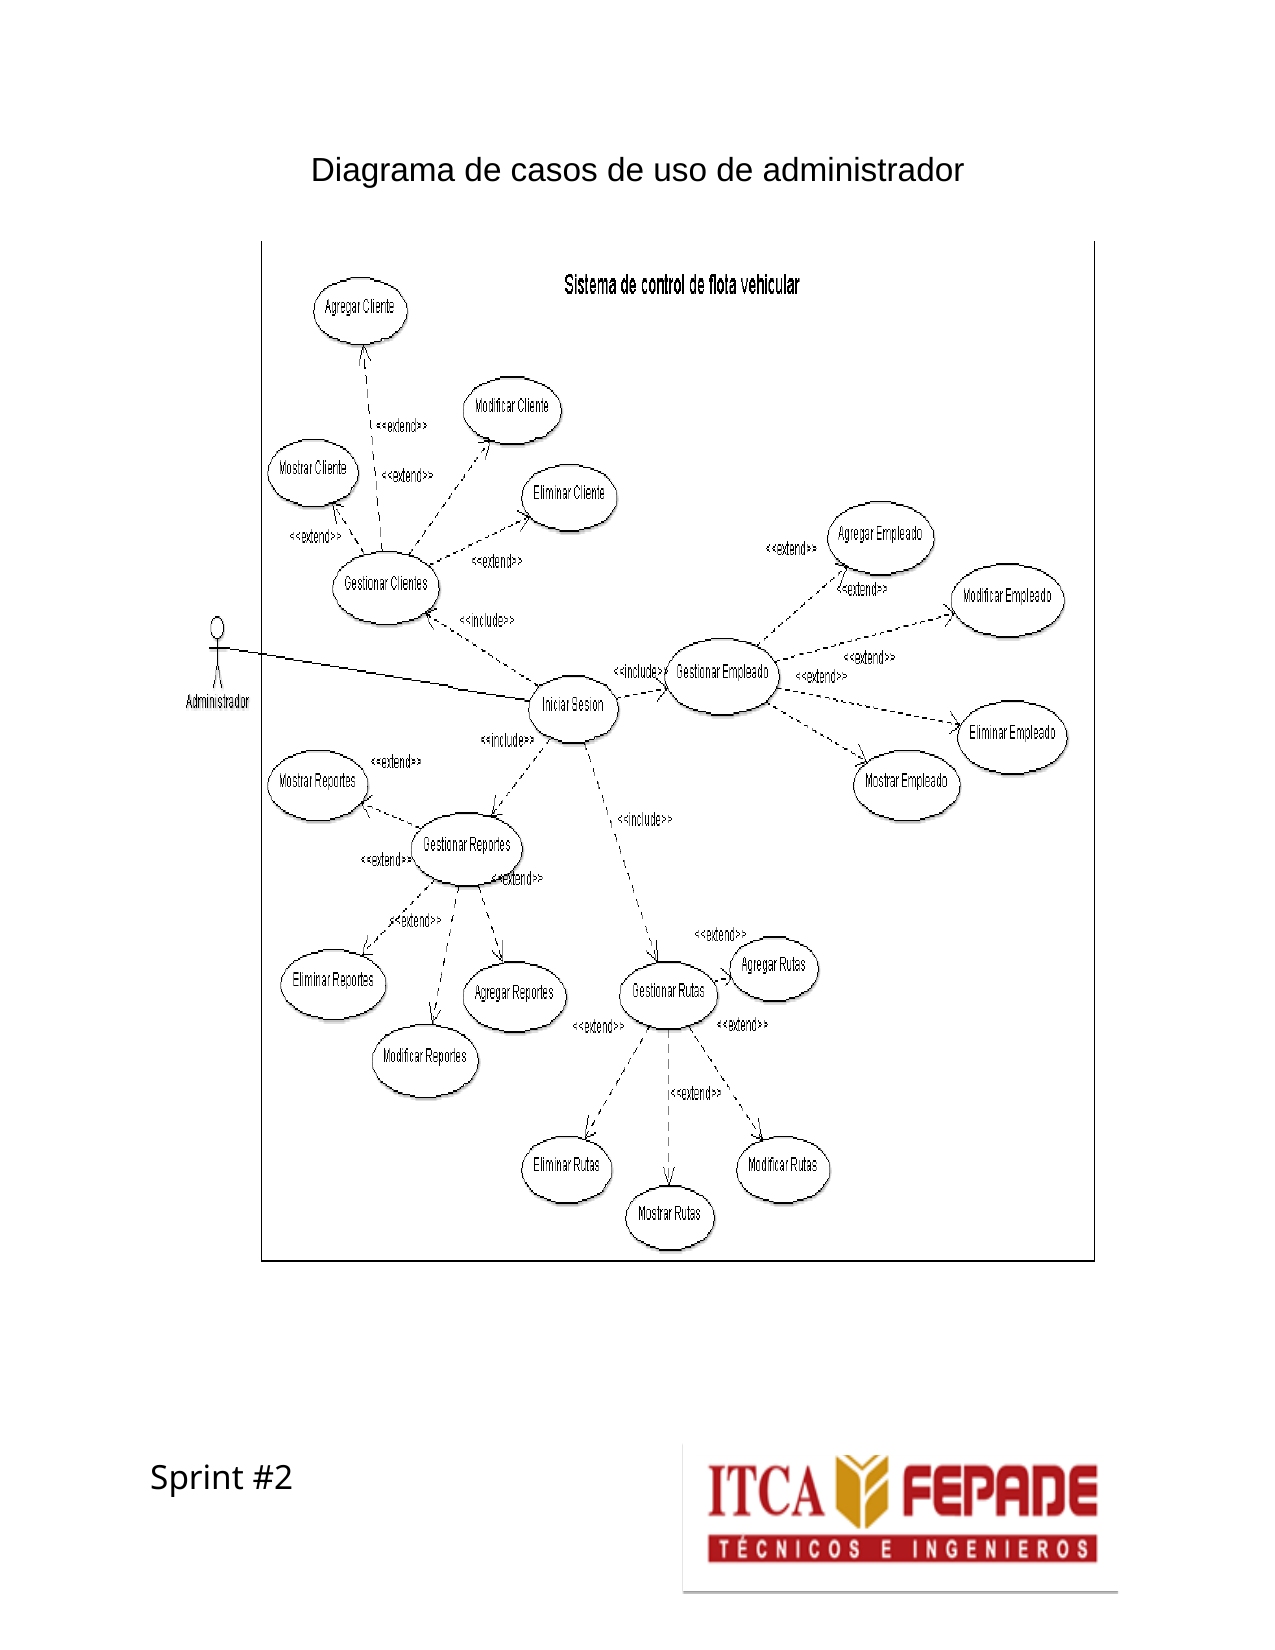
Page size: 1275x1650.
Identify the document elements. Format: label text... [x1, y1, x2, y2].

picture [150, 241, 1125, 1385]
text Diagrama de casos de uso de administrador [150, 150, 1125, 188]
text [1120, 1453, 1125, 1499]
text Sprint #2 [150, 1453, 682, 1499]
picture [697, 1455, 1105, 1576]
